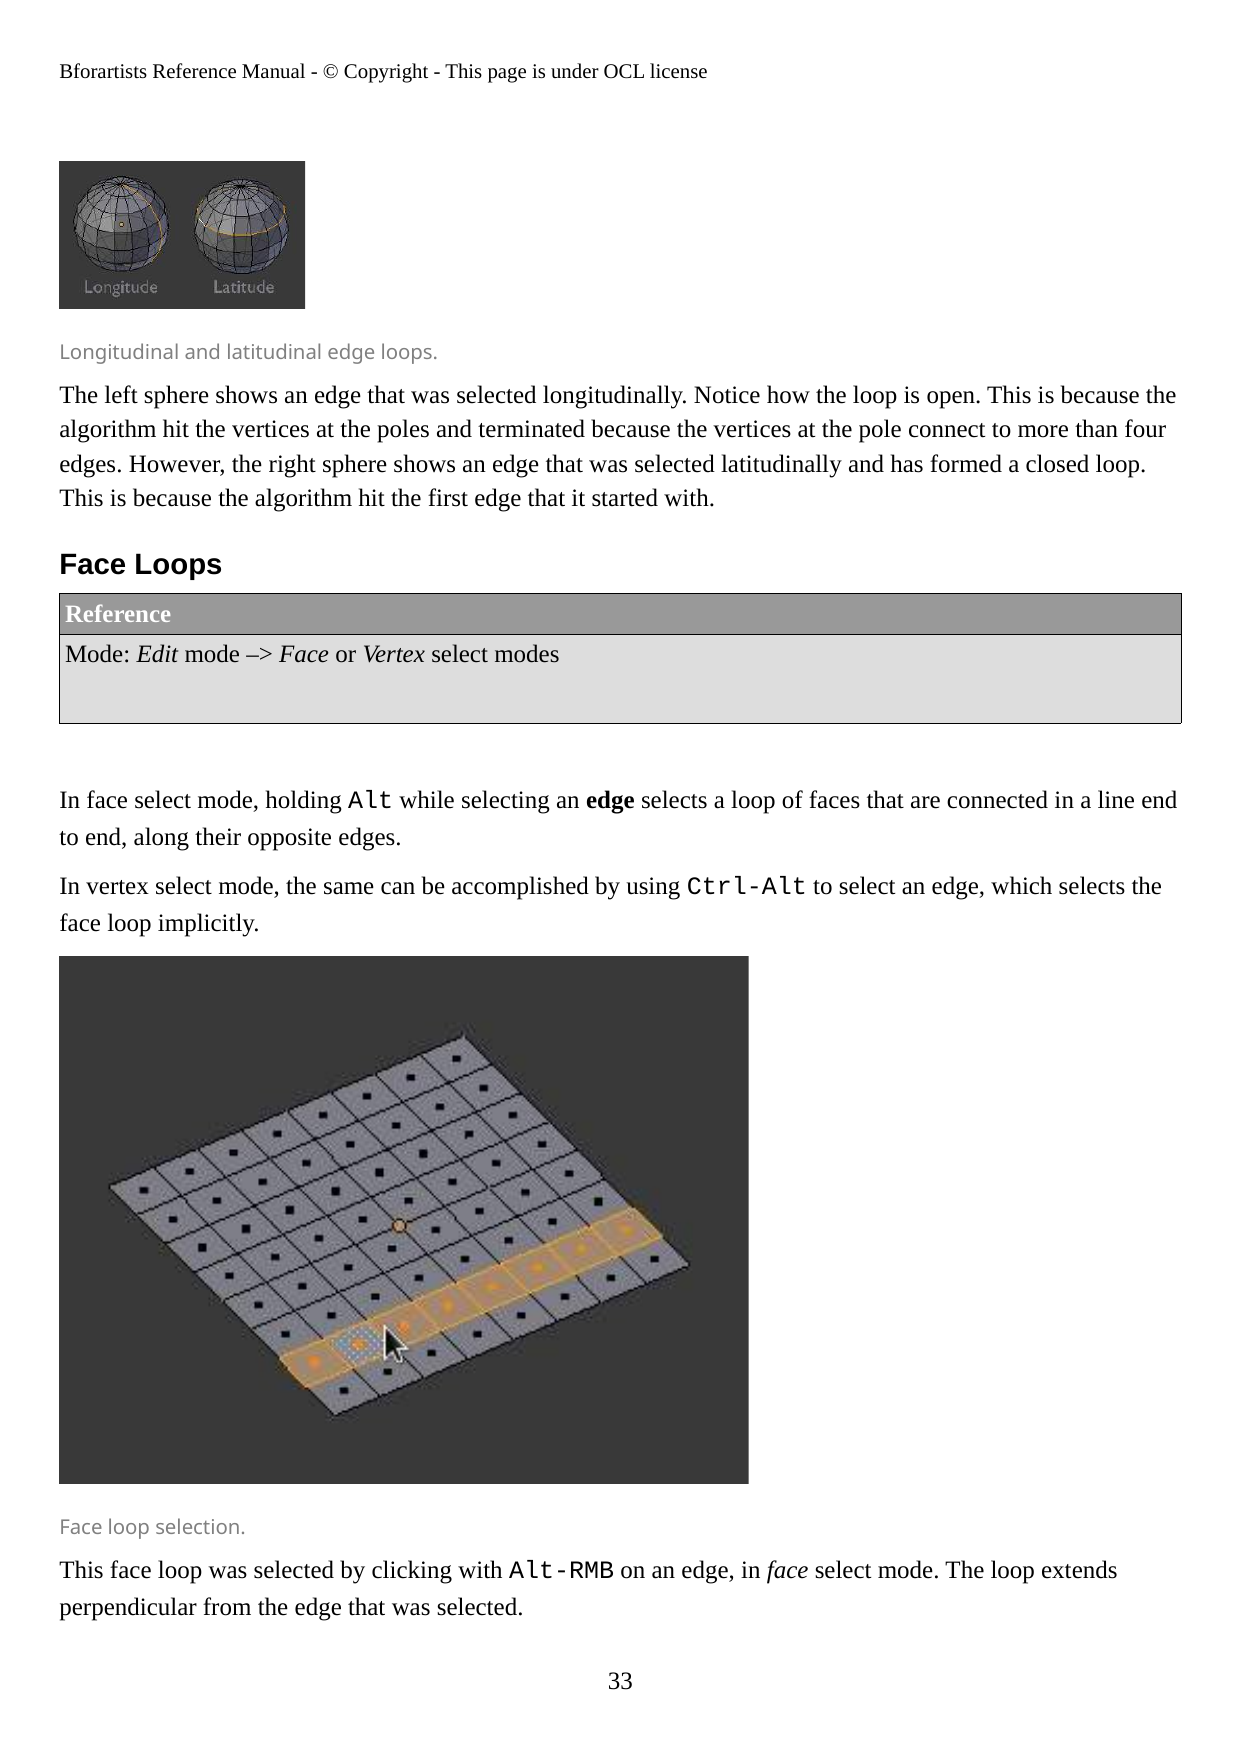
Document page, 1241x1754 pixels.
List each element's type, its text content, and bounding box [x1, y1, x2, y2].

text The left sphere shows an edge that was selected longitudinally. Notice how the loop is open. This is because the algorithm hit the vertices at the poles and terminated because the vertices at the pole connect to more than four edges. However, the right sphere shows an edge that was selected latitudinally and has formed a closed loop. This is because the algorithm hit the first edge that it started with. [59, 380, 1181, 512]
text Longitudinal and latitudinal edge loops. [59, 334, 1181, 365]
subtitle Face Loops [59, 547, 1181, 581]
text Face loop selection. [59, 1509, 1181, 1541]
text In vertex select mode, the same can be accomplished by using Ctrl-Alt to select an edge, which selects the face loop implicitly. [59, 871, 1181, 936]
table_cell Mode: Edit mode –> Face or Vertex select modes [60, 635, 1181, 723]
picture [59, 161, 306, 309]
text This face loop was selected by clicking with Alt-RMB on an edge, in face select mode. The loop extends perpendicular from the edge that was selected. [59, 1555, 1181, 1621]
text In face select mode, holding Alt while selecting an edge selects a loop of faces that are connected in a line end to end, along their opposite edges. [59, 786, 1181, 851]
picture [59, 956, 749, 1484]
table_header Reference [60, 594, 1181, 634]
